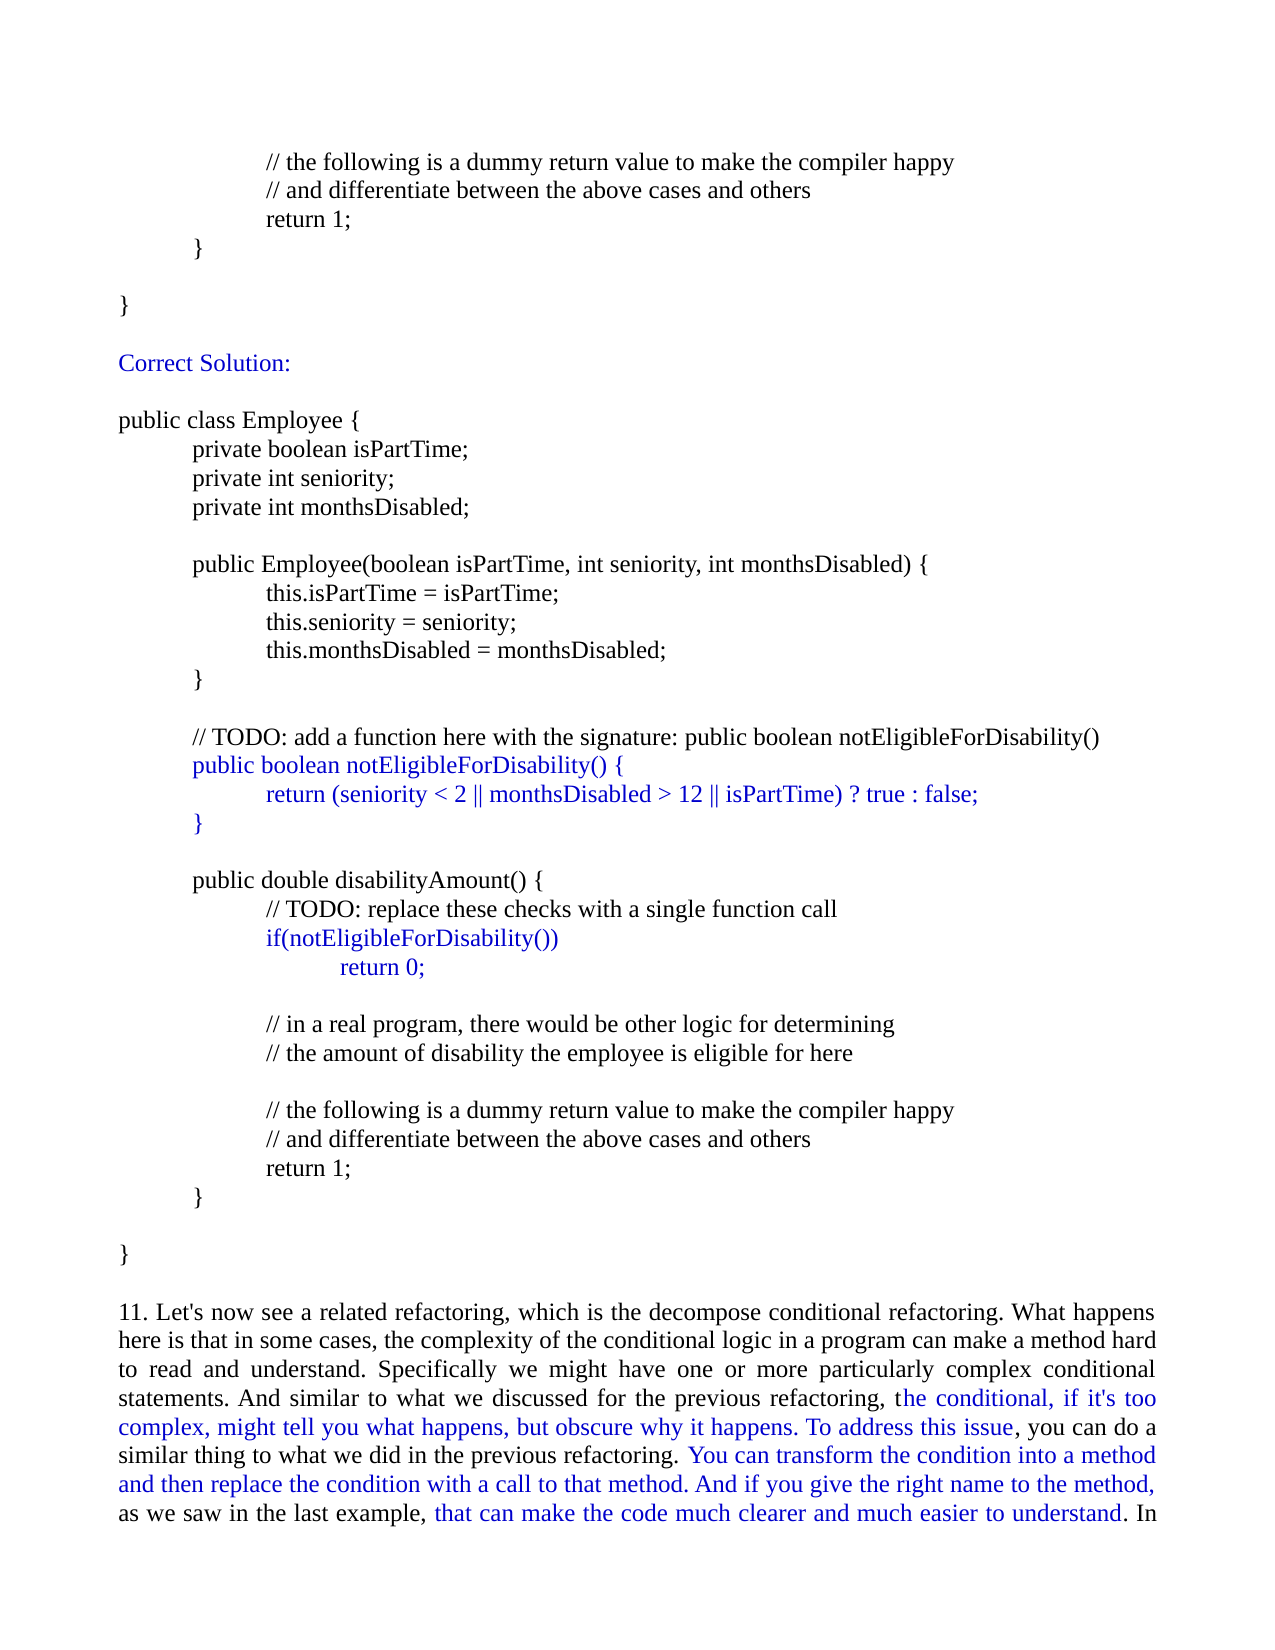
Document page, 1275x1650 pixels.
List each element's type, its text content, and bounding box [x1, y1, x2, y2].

text // the following is a dummy return value to make the compiler happy [118, 1096, 1157, 1124]
text } [118, 808, 1157, 837]
text // and differentiate between the above cases and others [118, 176, 1157, 204]
text return 0; [118, 952, 1157, 981]
text // TODO: replace these checks with a single function call [118, 894, 1157, 923]
text return 1; [118, 204, 1157, 233]
text public Employee(boolean isPartTime, int seniority, int monthsDisabled) { [118, 549, 1157, 578]
text public double disabilityAmount() { [118, 866, 1157, 894]
text // and differentiate between the above cases and others [118, 1124, 1157, 1153]
text this.monthsDisabled = monthsDisabled; [118, 636, 1157, 664]
text // in a real program, there would be other logic for determining [118, 1009, 1157, 1038]
text // the amount of disability the employee is eligible for here [118, 1038, 1157, 1067]
text } [118, 1182, 1157, 1211]
text return 1; [118, 1153, 1157, 1182]
text } [118, 233, 1157, 262]
text private boolean isPartTime; [118, 434, 1157, 463]
text return (seniority < 2 || monthsDisabled > 12 || isPartTime) ? true : false; [118, 779, 1157, 808]
text 11. Let's now see a related refactoring, which is the decompose conditional refactoring. What happens here is that in some cases, the complexity of the conditional logic in a program can make a method hard to read and understand. Specifically we might have one or more particularly complex conditional statements. And similar to what we discussed for the previous refactoring, the conditional, if it's too complex, might tell you what happens, but obscure why it happens. To address this issue, you can do a similar thing to what we did in the previous refactoring. You can transform the condition into a method and then replace the condition with a call to that method. And if you give the right name to the method, as we saw in the last example, that can make the code much clearer and much easier to understand. In [118, 1297, 1157, 1527]
text this.isPartTime = isPartTime; [118, 578, 1157, 607]
text // the following is a dummy return value to make the compiler happy [118, 147, 1157, 176]
text public boolean notEligibleForDisability() { [118, 751, 1157, 779]
text this.seniority = seniority; [118, 607, 1157, 636]
text } [118, 1239, 1157, 1268]
text private int monthsDisabled; [118, 492, 1157, 521]
text } [118, 664, 1157, 693]
text } [118, 291, 1157, 319]
text Correct Solution: [118, 348, 1157, 377]
text // TODO: add a function here with the signature: public boolean notEligibleForDisability() [118, 722, 1157, 751]
text if(notEligibleForDisability()) [118, 923, 1157, 952]
text private int seniority; [118, 463, 1157, 492]
text public class Employee { [118, 406, 1157, 434]
